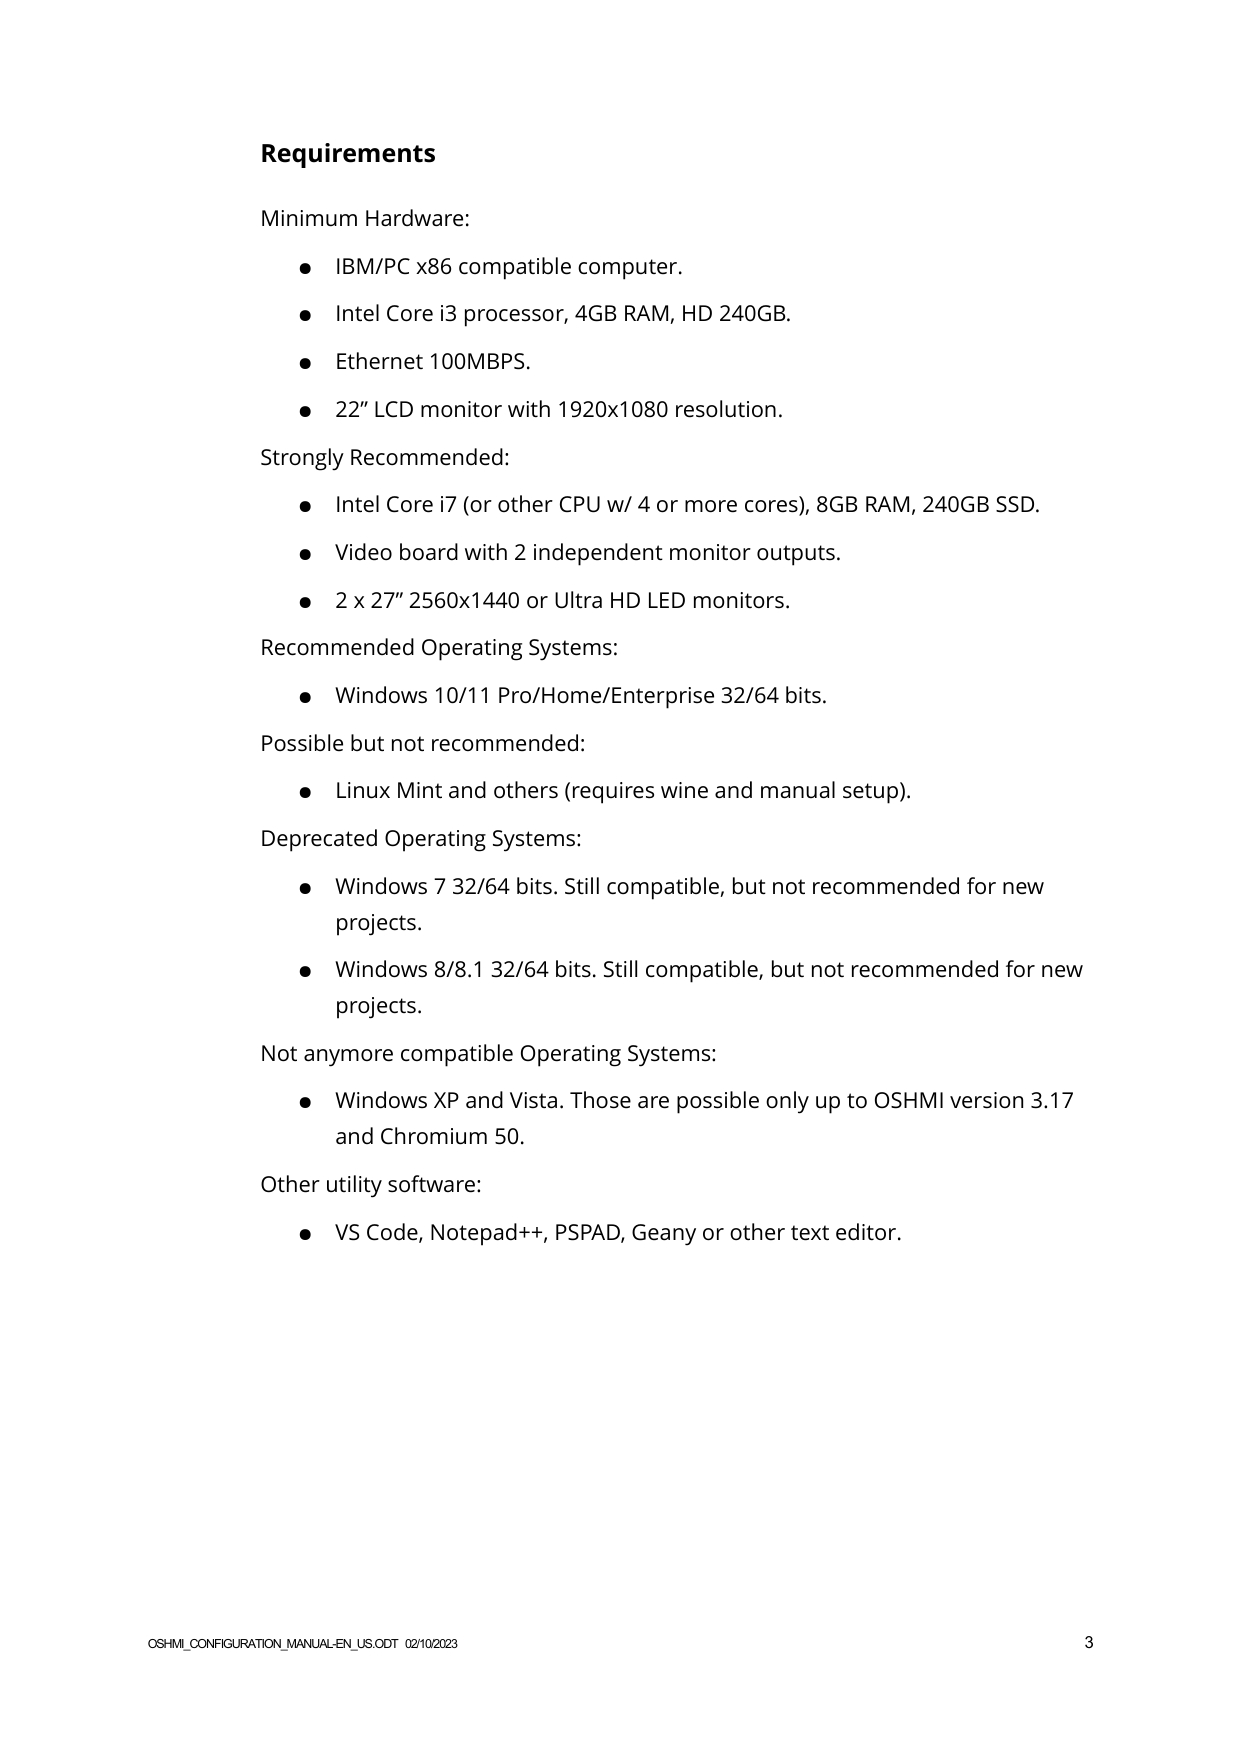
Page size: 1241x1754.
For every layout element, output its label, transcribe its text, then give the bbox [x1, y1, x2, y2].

list Windows 10/11 Pro/Home/Enterprise 32/64 bits. [298, 680, 1093, 710]
text Other utility software: [260, 1169, 1093, 1199]
list Ethernet 100MBPS. [298, 346, 1093, 376]
list Windows 8/8.1 32/64 bits. Still compatible, but not recommended for new projects. [298, 954, 1093, 1020]
text Recommended Operating Systems: [260, 632, 1093, 662]
list 2 x 27” 2560x1440 or Ultra HD LED monitors. [298, 584, 1093, 614]
text Strongly Recommended: [260, 441, 1093, 471]
list Possible but not recommended: [223, 728, 1093, 757]
list Windows 7 32/64 bits. Still compatible, but not recommended for new projects. [298, 871, 1093, 936]
list Windows XP and Vista. Those are possible only up to OSHMI version 3.17 and Chromium 50. [298, 1085, 1093, 1151]
list Video board with 2 independent monitor outputs. [298, 537, 1093, 567]
list VS Code, Notepad++, PSPAD, Geany or other text editor. [298, 1217, 1093, 1246]
list 22” LCD monitor with 1920x1080 resolution. [298, 394, 1093, 423]
text Deprecated Operating Systems: [260, 823, 1093, 853]
list IBM/PC x86 compatible computer. [298, 251, 1093, 280]
text Minimum Hardware: [260, 203, 1093, 233]
text Not anymore compatible Operating Systems: [260, 1038, 1093, 1067]
subtitle Requirements [260, 136, 1093, 170]
list Intel Core i7 (or other CPU w/ 4 or more cores), 8GB RAM, 240GB SSD. [298, 489, 1093, 519]
list Intel Core i3 processor, 4GB RAM, HD 240GB. [298, 298, 1093, 328]
list Linux Mint and others (requires wine and manual setup). [298, 775, 1093, 805]
